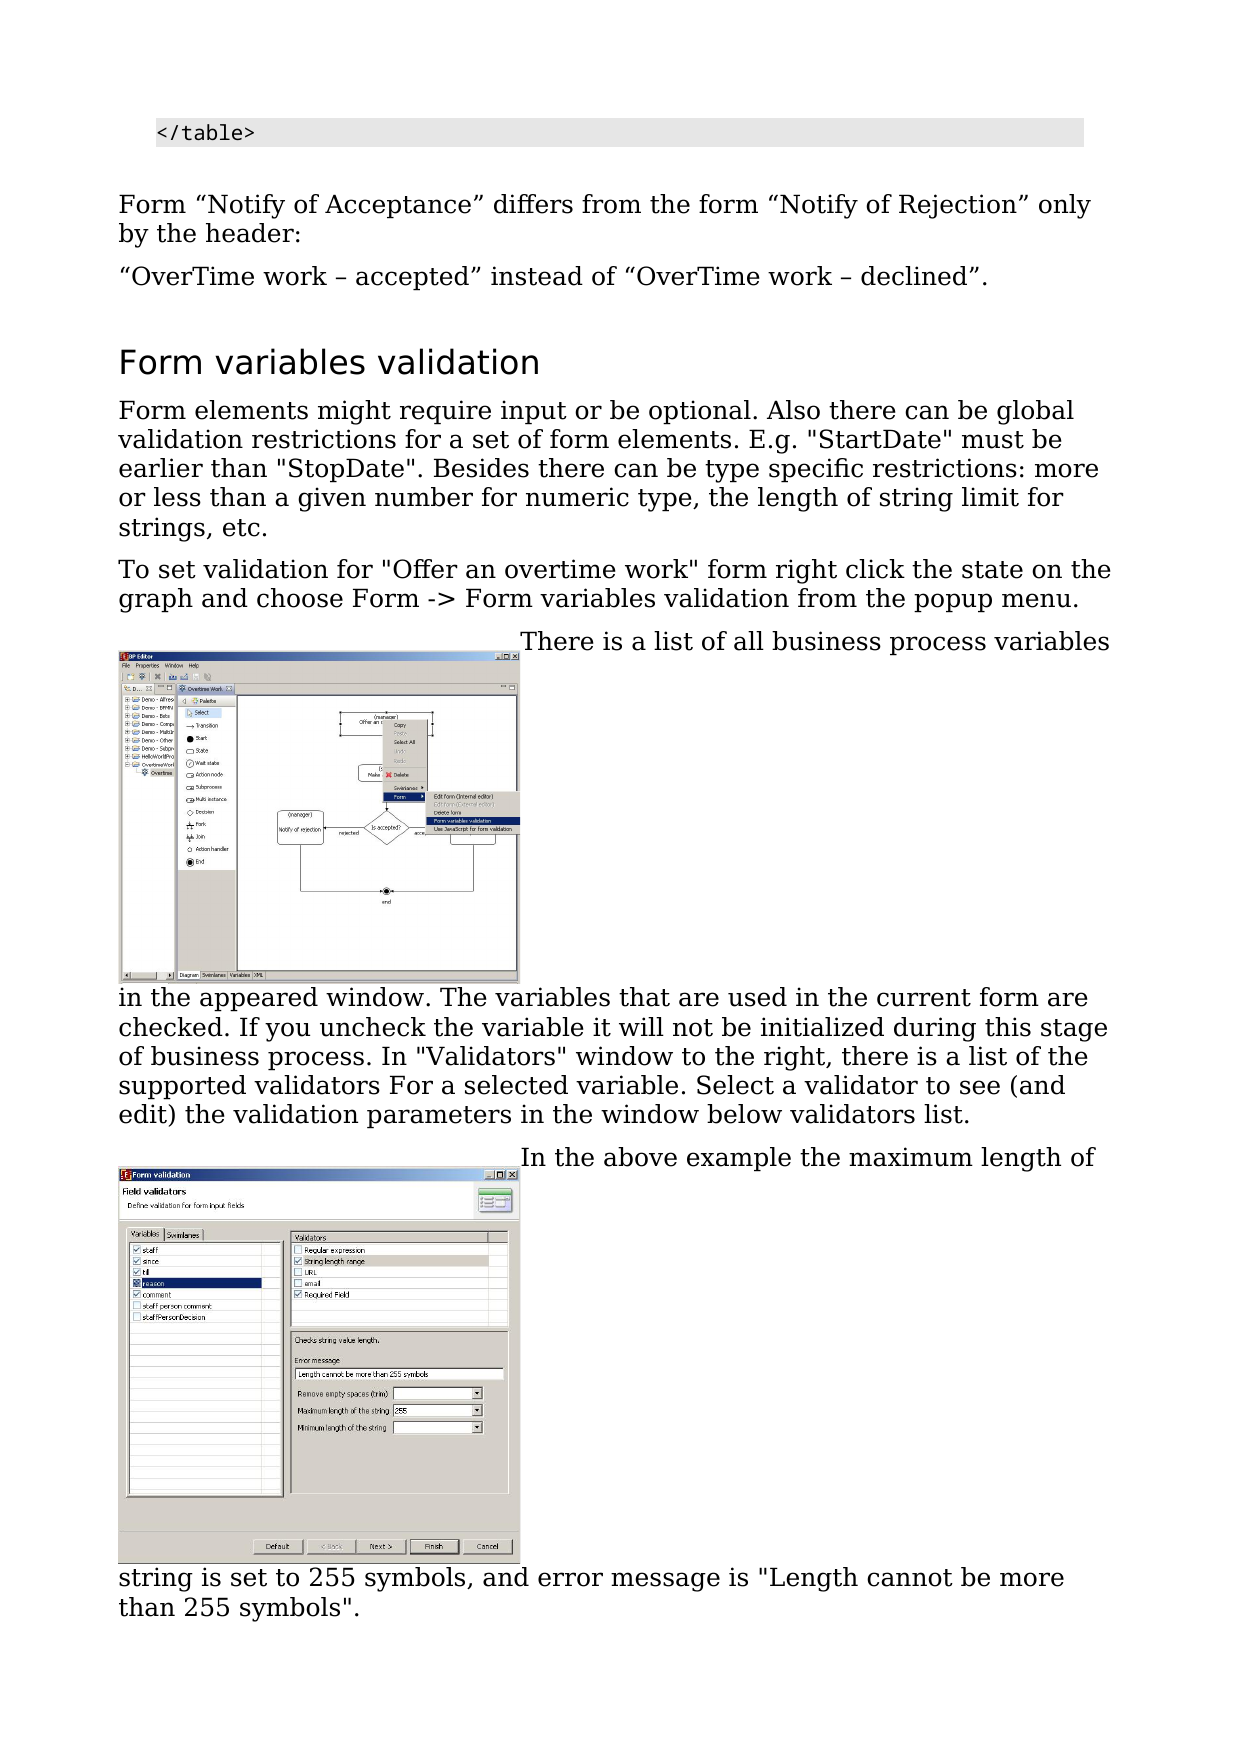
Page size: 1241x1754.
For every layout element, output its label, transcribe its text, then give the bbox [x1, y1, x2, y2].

text In the above example the maximum length of string is set to 255 symbols, and error message is "Length cannot be more than 255 symbols". [118, 1143, 1122, 1622]
text “OverTime work – accepted” instead of “OverTime work – declined”. [118, 262, 1122, 291]
text Form “Notify of Acceptance” differs from the form “Notify of Rejection” only by the header: [118, 190, 1122, 248]
text To set validation for "Offer an overtime work" form right click the state on the graph and choose Form -> Form variables validation from the popup menu. [118, 555, 1122, 614]
text </table> [156, 118, 1084, 147]
picture [118, 650, 521, 984]
text There is a list of all business process variables in the appeared window. The variables that are used in the current form are checked. If you uncheck the variable it will not be initialized during this stage of business process. In "Validators" window to the right, there is a list of the supported validators For a selected variable. Select a validator to see (and edit) the validation parameters in the window below validators list. [118, 627, 1122, 1129]
text Form elements might require input or be optional. Also there can be global validation restrictions for a set of form elements. E.g. "StartDate" must be earlier than "StopDate". Besides there can be type specific restrictions: more or less than a given number for numeric type, the length of string limit for strings, etc. [118, 396, 1122, 542]
picture [118, 1166, 521, 1564]
subtitle Form variables validation [118, 344, 1122, 382]
